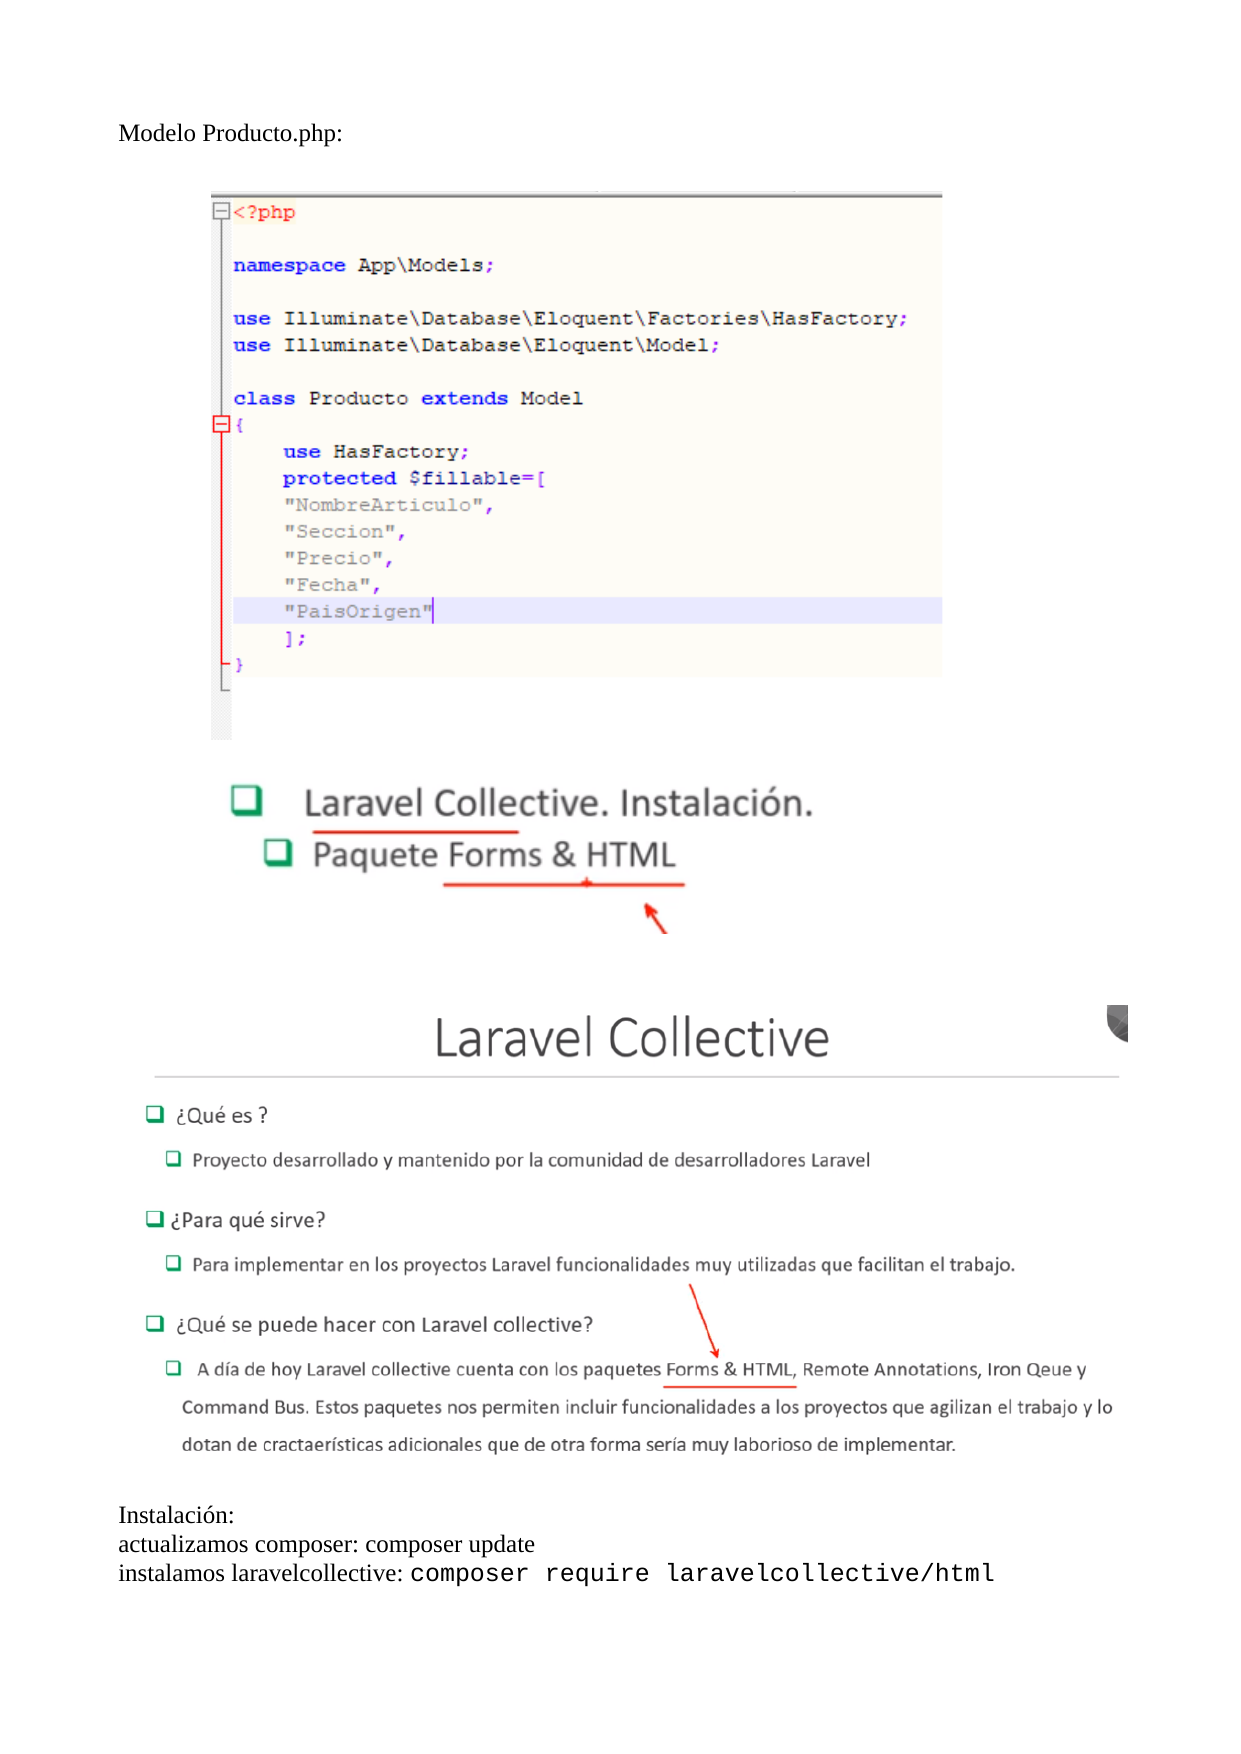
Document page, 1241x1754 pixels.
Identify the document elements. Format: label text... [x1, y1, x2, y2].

text Instalación: [118, 1500, 1122, 1529]
picture [124, 1005, 1128, 1472]
picture [197, 768, 1043, 934]
text Modelo Producto.php: [118, 118, 1122, 176]
text instalamos laravelcollective: composer require laravelcollective/html [118, 1558, 1122, 1589]
picture [211, 191, 943, 740]
text actualizamos composer: composer update [118, 1529, 1122, 1558]
